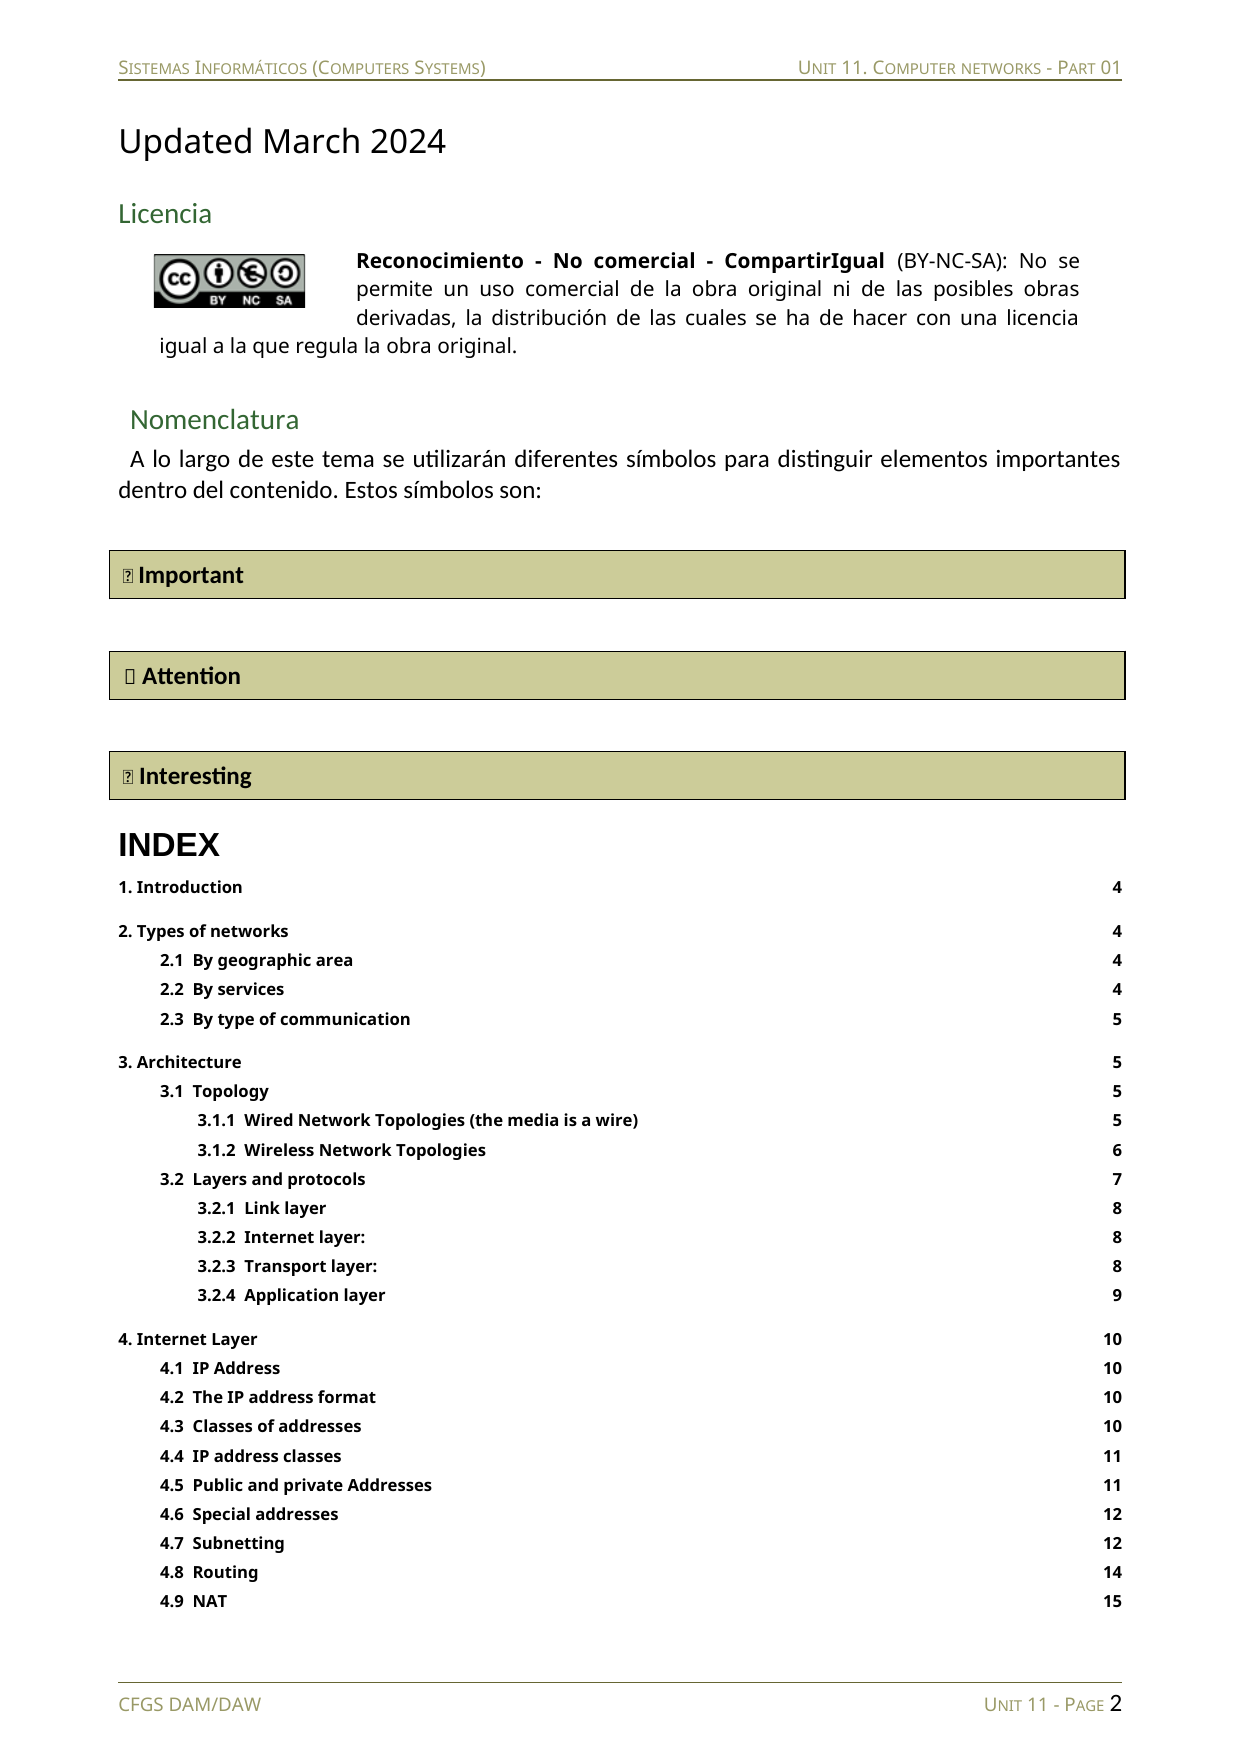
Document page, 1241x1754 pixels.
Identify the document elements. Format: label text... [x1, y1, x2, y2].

text 2.2 By services 4 [156, 978, 1122, 1001]
text ❕ Attention [110, 652, 1124, 699]
text 4.7 Subnetting 12 [156, 1532, 1122, 1554]
text 3.2.4 Application layer 9 [193, 1284, 1122, 1307]
text 📖 Important [110, 551, 1124, 598]
text 4. Internet Layer 10 [118, 1328, 1122, 1350]
text 3. Architecture 5 [118, 1051, 1122, 1073]
text 3.2 Layers and protocols 7 [156, 1167, 1122, 1190]
text 4.3 Classes of addresses 10 [156, 1415, 1122, 1438]
text 3.2.1 Link layer 8 [193, 1197, 1122, 1219]
text 4.9 NAT 15 [156, 1590, 1122, 1613]
text INDEX [118, 825, 1122, 864]
text A lo largo de este tema se utilizarán diferentes símbolos para distinguir elementos importantes dentro del contenido. Estos símbolos son: [118, 443, 1122, 504]
text 3.2.3 Transport layer: 8 [193, 1255, 1122, 1278]
text 4.6 Special addresses 12 [156, 1503, 1122, 1525]
text 4.2 The IP address format 10 [156, 1386, 1122, 1409]
text 3.1 Topology 5 [156, 1080, 1122, 1103]
text 4.5 Public and private Addresses 11 [156, 1473, 1122, 1496]
text 4.4 IP address classes 11 [156, 1444, 1122, 1467]
text 2. Types of networks 4 [118, 920, 1122, 942]
text Licencia [118, 196, 1122, 231]
text 4.1 IP Address 10 [156, 1357, 1122, 1379]
text Nomenclatura [118, 401, 1122, 437]
text 2.1 By geographic area 4 [156, 949, 1122, 972]
text 3.1.1 Wired Network Topologies (the media is a wire) 5 [193, 1109, 1122, 1132]
text 3.2.2 Internet layer: 8 [193, 1226, 1122, 1248]
text Reconocimiento - No comercial - CompartirIgual (BY-NC-SA): No se permite un uso comercial de la obra original ni de las posibles obras derivadas, la distribución de las cuales se ha de hacer con una licencia igual a la que regula la obra original. [159, 246, 1080, 360]
text 4.8 Routing 14 [156, 1561, 1122, 1584]
text Updated March 2024 [118, 118, 1122, 163]
text 💬 Interesting [110, 752, 1124, 799]
text 3.1.2 Wireless Network Topologies 6 [193, 1138, 1122, 1161]
text 1. Introduction 4 [118, 876, 1122, 899]
text 2.3 By type of communication 5 [156, 1007, 1122, 1030]
picture [153, 254, 306, 308]
